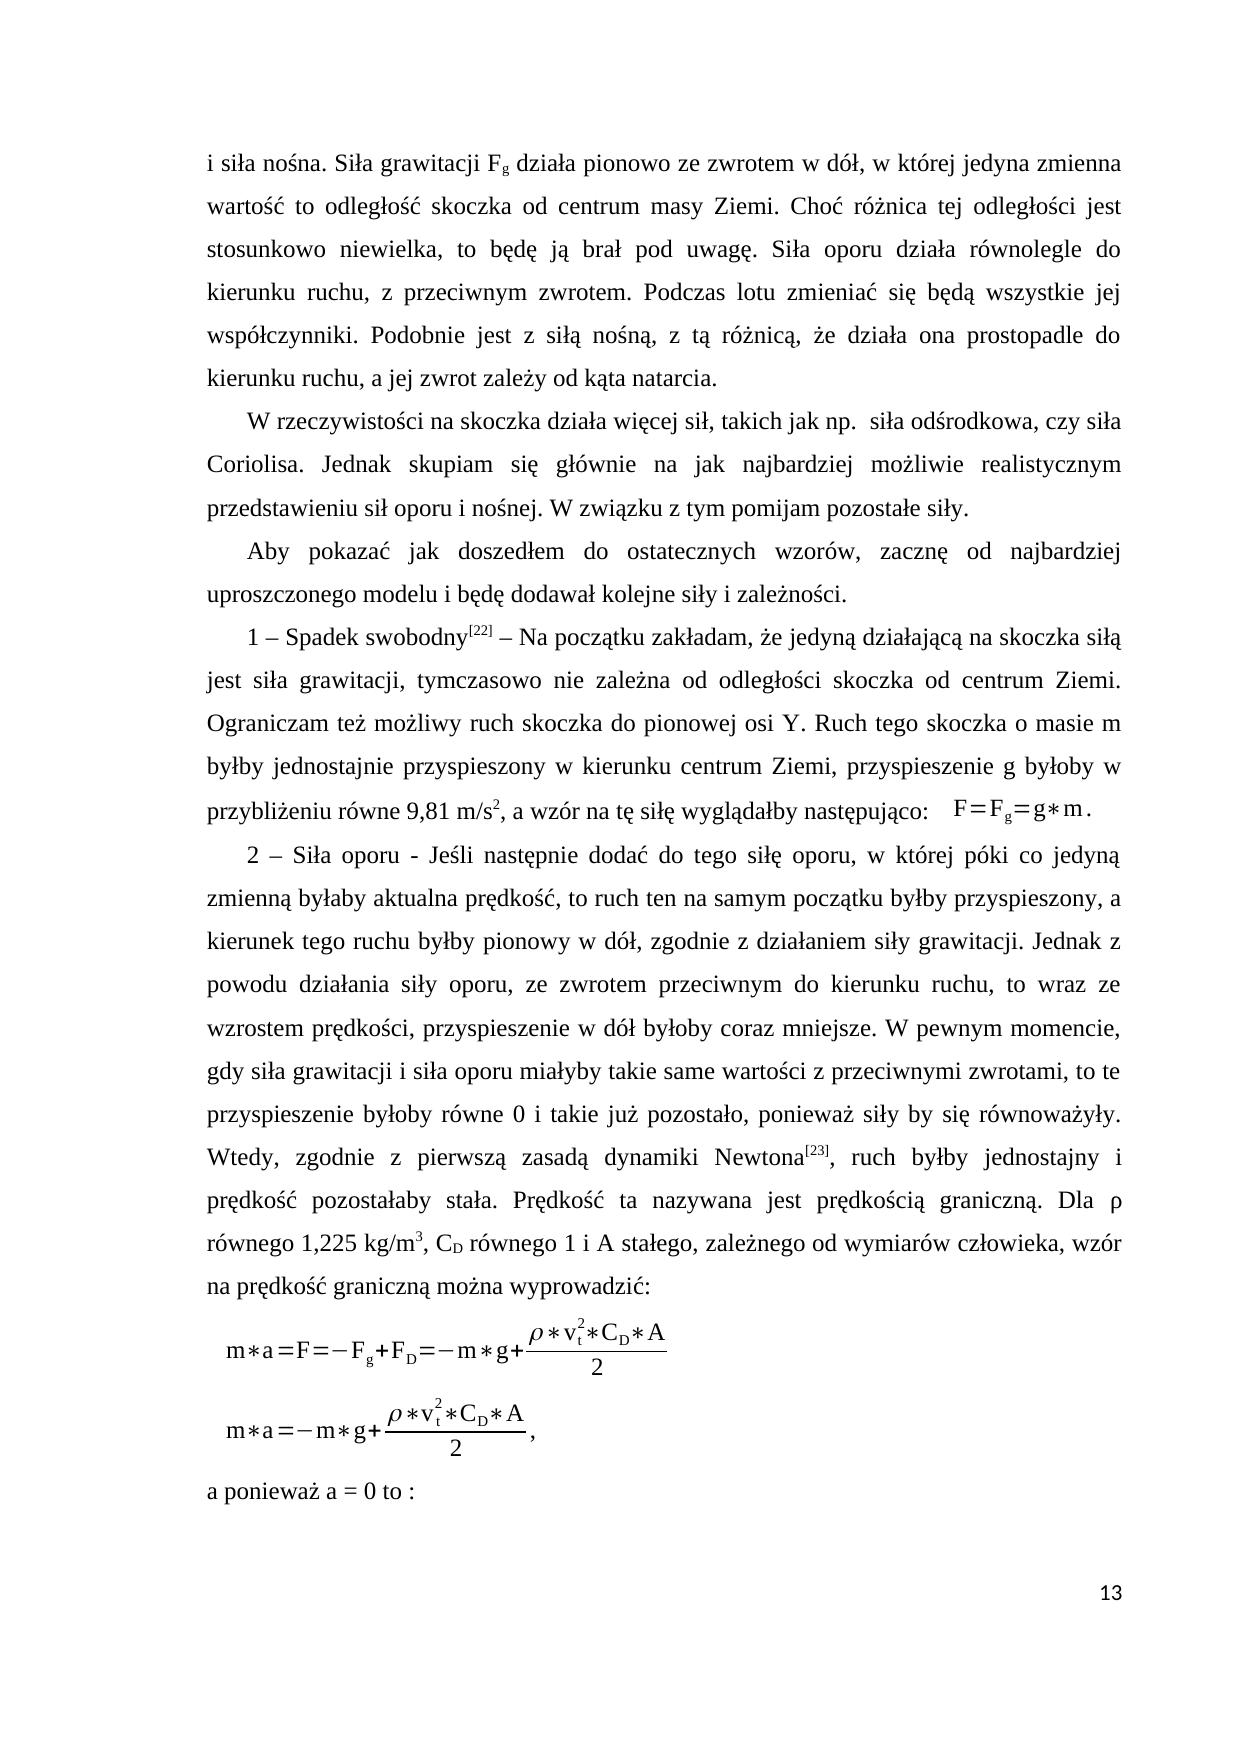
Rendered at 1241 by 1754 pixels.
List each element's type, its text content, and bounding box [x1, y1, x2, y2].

text W rzeczywistości na skoczka działa więcej sił, takich jak np. siła odśrodkowa, czy siła Coriolisa. Jednak skupiam się głównie na jak najbardziej możliwie realistycznym przedstawieniu sił oporu i nośnej. W związku z tym pomijam pozostałe siły. [207, 406, 1122, 521]
text Aby pokazać jak doszedłem do ostatecznych wzorów, zacznę od najbardziej uproszczonego modelu i będę dodawał kolejne siły i zależności. [207, 536, 1122, 608]
text a ponieważ a = 0 to : [207, 1476, 1122, 1504]
text 2 – Siła oporu - Jeśli następnie dodać do tego siłę oporu, w której póki co jedyną zmienną byłaby aktualna prędkość, to ruch ten na samym początku byłby przyspieszony, a kierunek tego ruchu byłby pionowy w dół, zgodnie z działaniem siły grawitacji. Jednak z powodu działania siły oporu, ze zwrotem przeciwnym do kierunku ruchu, to wraz ze wzrostem prędkości, przyspieszenie w dół byłoby coraz mniejsze. W pewnym momencie, gdy siła grawitacji i siła oporu miałyby takie same wartości z przeciwnymi zwrotami, to te przyspieszenie byłoby równe 0 i takie już pozostało, ponieważ siły by się równoważyły. Wtedy, zgodnie z pierwszą zasadą dynamiki Newtona[23], ruch byłby jednostajny i prędkość pozostałaby stała. Prędkość ta nazywana jest prędkością graniczną. Dla ρ równego 1,225 kg/m3, CD równego 1 i A stałego, zależnego od wymiarów człowieka, wzór na prędkość graniczną można wyprowadzić: [207, 840, 1122, 1300]
text i siła nośna. Siła grawitacji Fg działa pionowo ze zwrotem w dół, w której jedyna zmienna wartość to odległość skoczka od centrum masy Ziemi. Choć różnica tej odległości jest stosunkowo niewielka, to będę ją brał pod uwagę. Siła oporu działa równolegle do kierunku ruchu, z przeciwnym zwrotem. Podczas lotu zmieniać się będą wszystkie jej współczynniki. Podobnie jest z siłą nośną, z tą różnicą, że działa ona prostopadle do kierunku ruchu, a jej zwrot zależy od kąta natarcia. [207, 148, 1122, 392]
text 1 – Spadek swobodny[22] – Na początku zakładam, że jedyną działającą na skoczka siłą jest siła grawitacji, tymczasowo nie zależna od odległości skoczka od centrum Ziemi. Ograniczam też możliwy ruch skoczka do pionowej osi Y. Ruch tego skoczka o masie m byłby jednostajnie przyspieszony w kierunku centrum Ziemi, przyspieszenie g byłoby w przybliżeniu równe 9,81 m/s2, a wzór na tę siłę wyglądałby następująco: [207, 622, 1122, 826]
